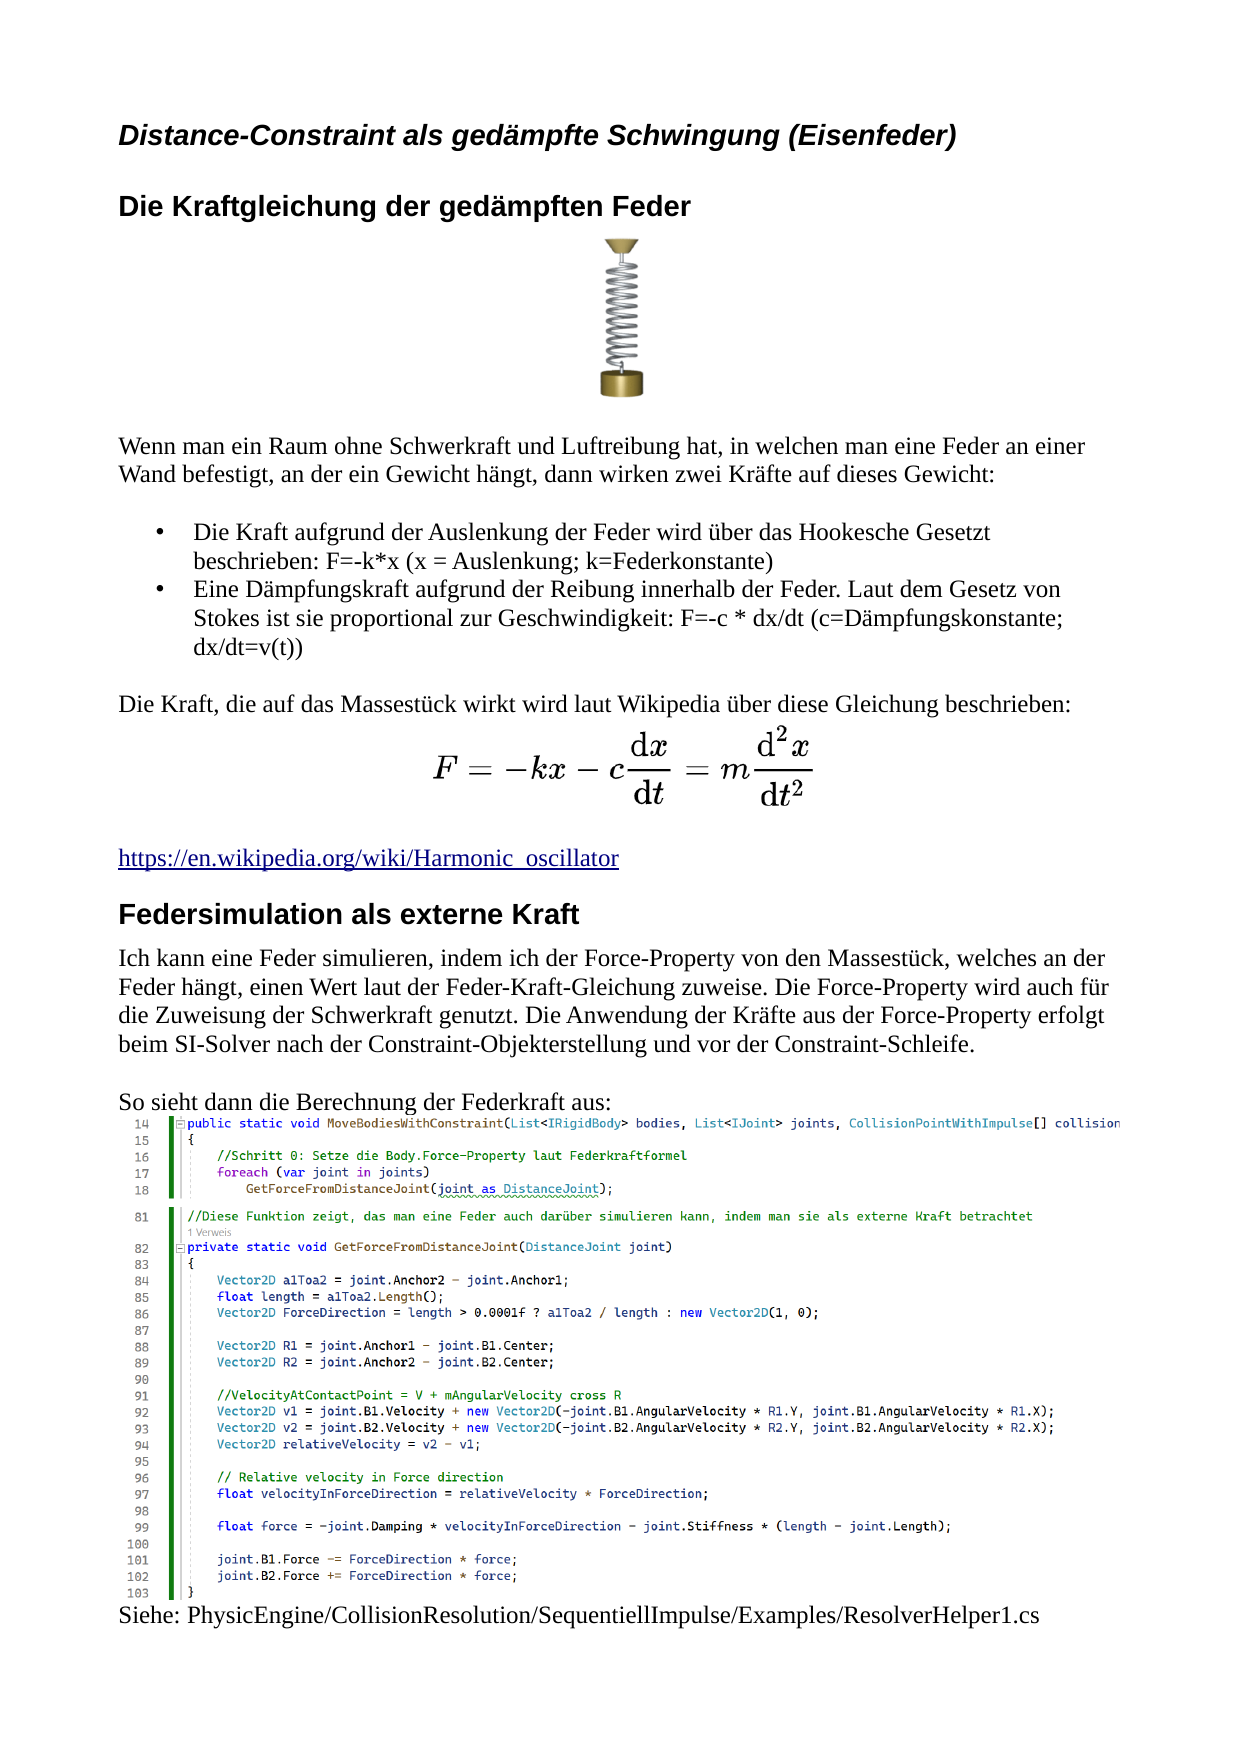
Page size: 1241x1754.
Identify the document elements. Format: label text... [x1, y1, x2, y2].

picture [118, 1115, 1123, 1600]
text https://en.wikipedia.org/wiki/Harmonic_oscillator [118, 843, 1122, 872]
text Die Kraft, die auf das Massestück wirkt wird laut Wikipedia über diese Gleichung beschrieben: [118, 689, 1122, 718]
picture [588, 235, 652, 402]
picture [424, 718, 816, 815]
subtitle Distance-Constraint als gedämpfte Schwingung (Eisenfeder) [118, 118, 1122, 152]
text Siehe: PhysicEngine/CollisionResolution/SequentiellImpulse/Examples/ResolverHelper1.cs [118, 1600, 1122, 1628]
text So sieht dann die Berechnung der Federkraft aus: [118, 1087, 1122, 1115]
text Wenn man ein Raum ohne Schwerkraft und Luftreibung hat, in welchen man eine Feder an einer Wand befestigt, an der ein Gewicht hängt, dann wirken zwei Kräfte auf dieses Gewicht: [118, 431, 1122, 488]
subtitle Federsimulation als externe Kraft [118, 897, 1122, 931]
list Die Kraft aufgrund der Auslenkung der Feder wird über das Hookesche Gesetzt beschrieben: F=-k*x (x = Auslenkung; k=Federkonstante) [156, 517, 1122, 574]
list Eine Dämpfungskraft aufgrund der Reibung innerhalb der Feder. Laut dem Gesetz von Stokes ist sie proportional zur Geschwindigkeit: F=-c * dx/dt (c=Dämpfungskonstante; dx/dt=v(t)) [156, 574, 1122, 661]
text beim SI-Solver nach der Constraint-Objekterstellung und vor der Constraint-Schleife. [118, 1029, 1122, 1058]
text Ich kann eine Feder simulieren, indem ich der Force-Property von den Massestück, welches an der Feder hängt, einen Wert laut der Feder-Kraft-Gleichung zuweise. Die Force-Property wird auch für die Zuweisung der Schwerkraft genutzt. Die Anwendung der Kräfte aus der Force-Property erfolgt [118, 943, 1122, 1029]
subtitle Die Kraftgleichung der gedämpften Feder [118, 189, 1122, 223]
